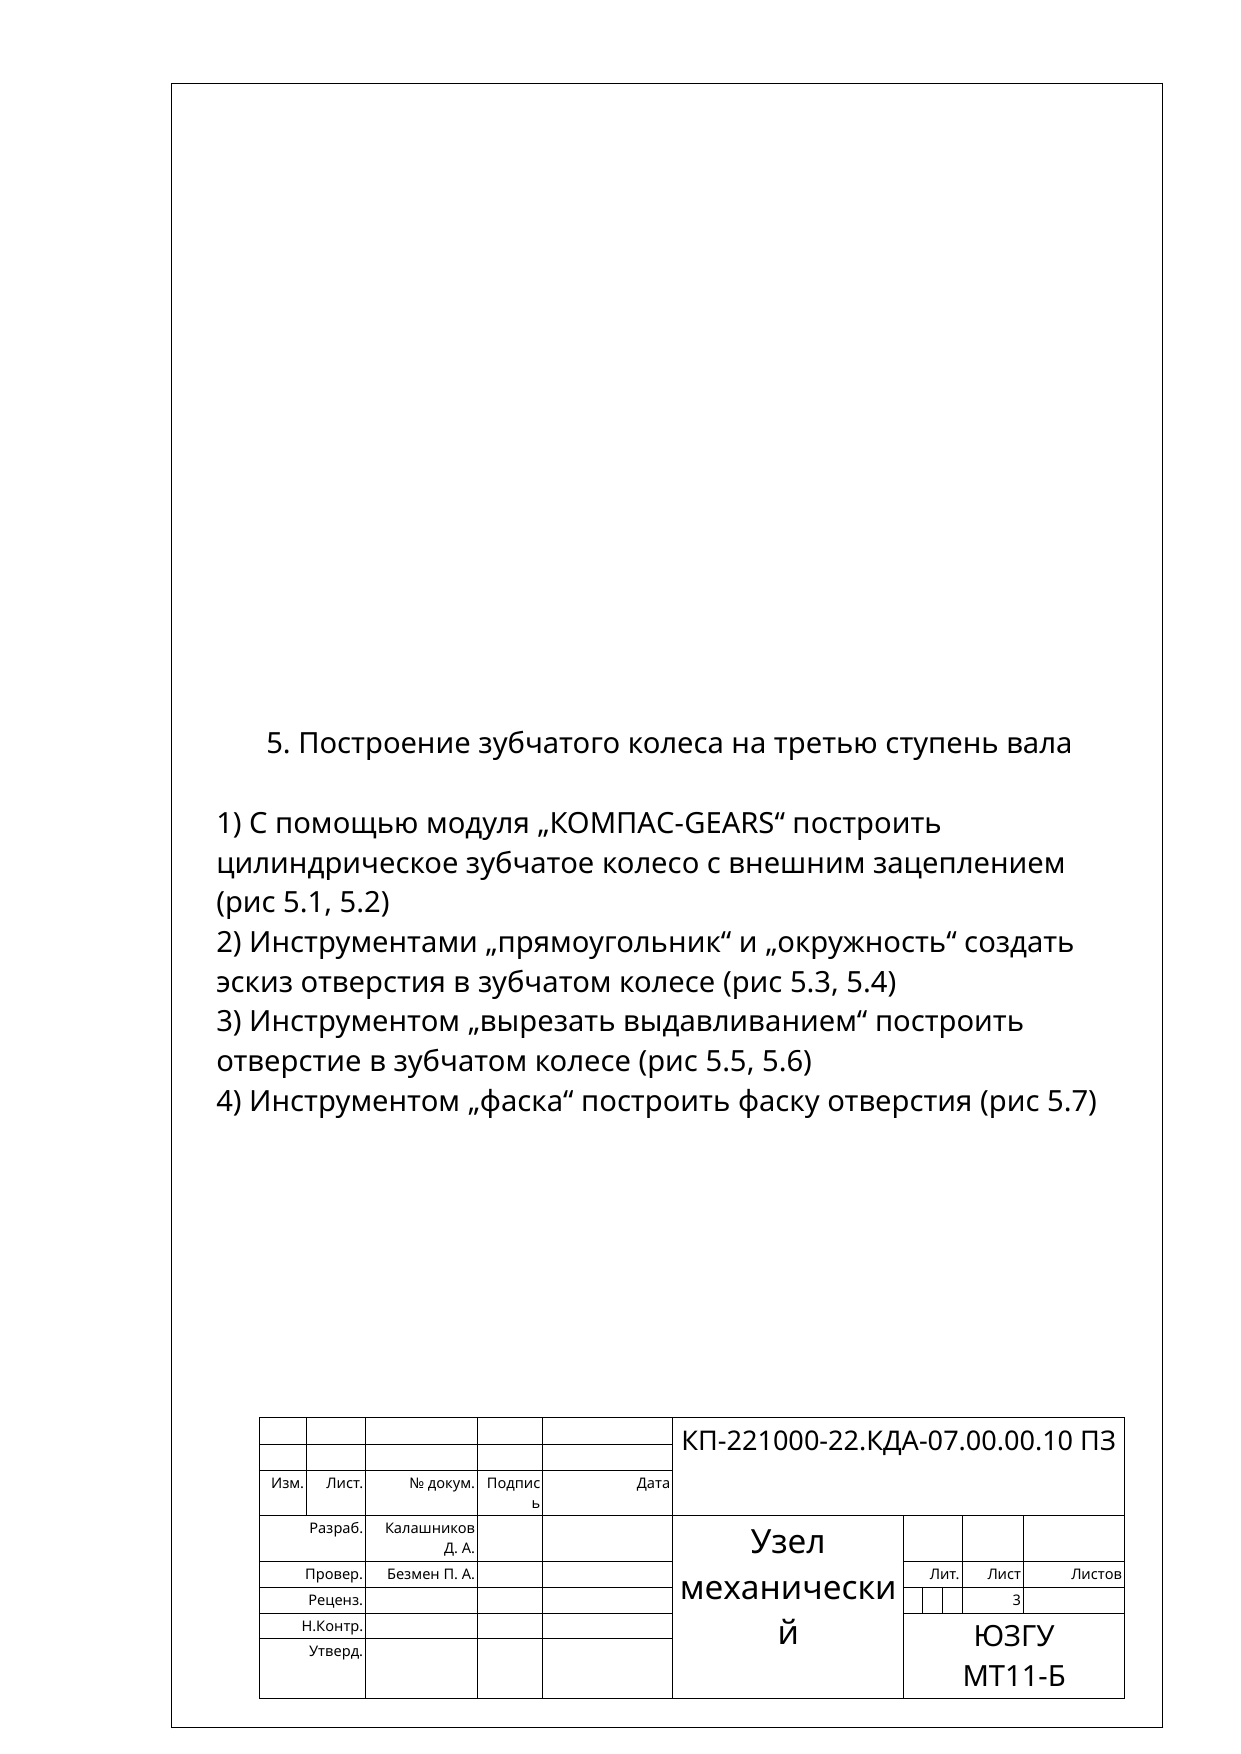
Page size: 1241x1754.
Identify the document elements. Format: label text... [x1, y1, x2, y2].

text 5. Построение зубчатого колеса на третью ступень вала [216, 723, 1123, 762]
text 1) С помощью модуля „КОМПАС-GEARS“ построить цилиндрическое зубчатое колесо с внешним зацеплением (рис 5.1, 5.2) [216, 802, 1123, 921]
text 2) Инструментами „прямоугольник“ и „окружность“ создать эскиз отверстия в зубчатом колесе (рис 5.3, 5.4) [216, 921, 1123, 1001]
text 3) Инструментом „вырезать выдавливанием“ построить отверстие в зубчатом колесе (рис 5.5, 5.6) [216, 1001, 1123, 1080]
text 4) Инструментом „фаска“ построить фаску отверстия (рис 5.7) [216, 1080, 1123, 1120]
